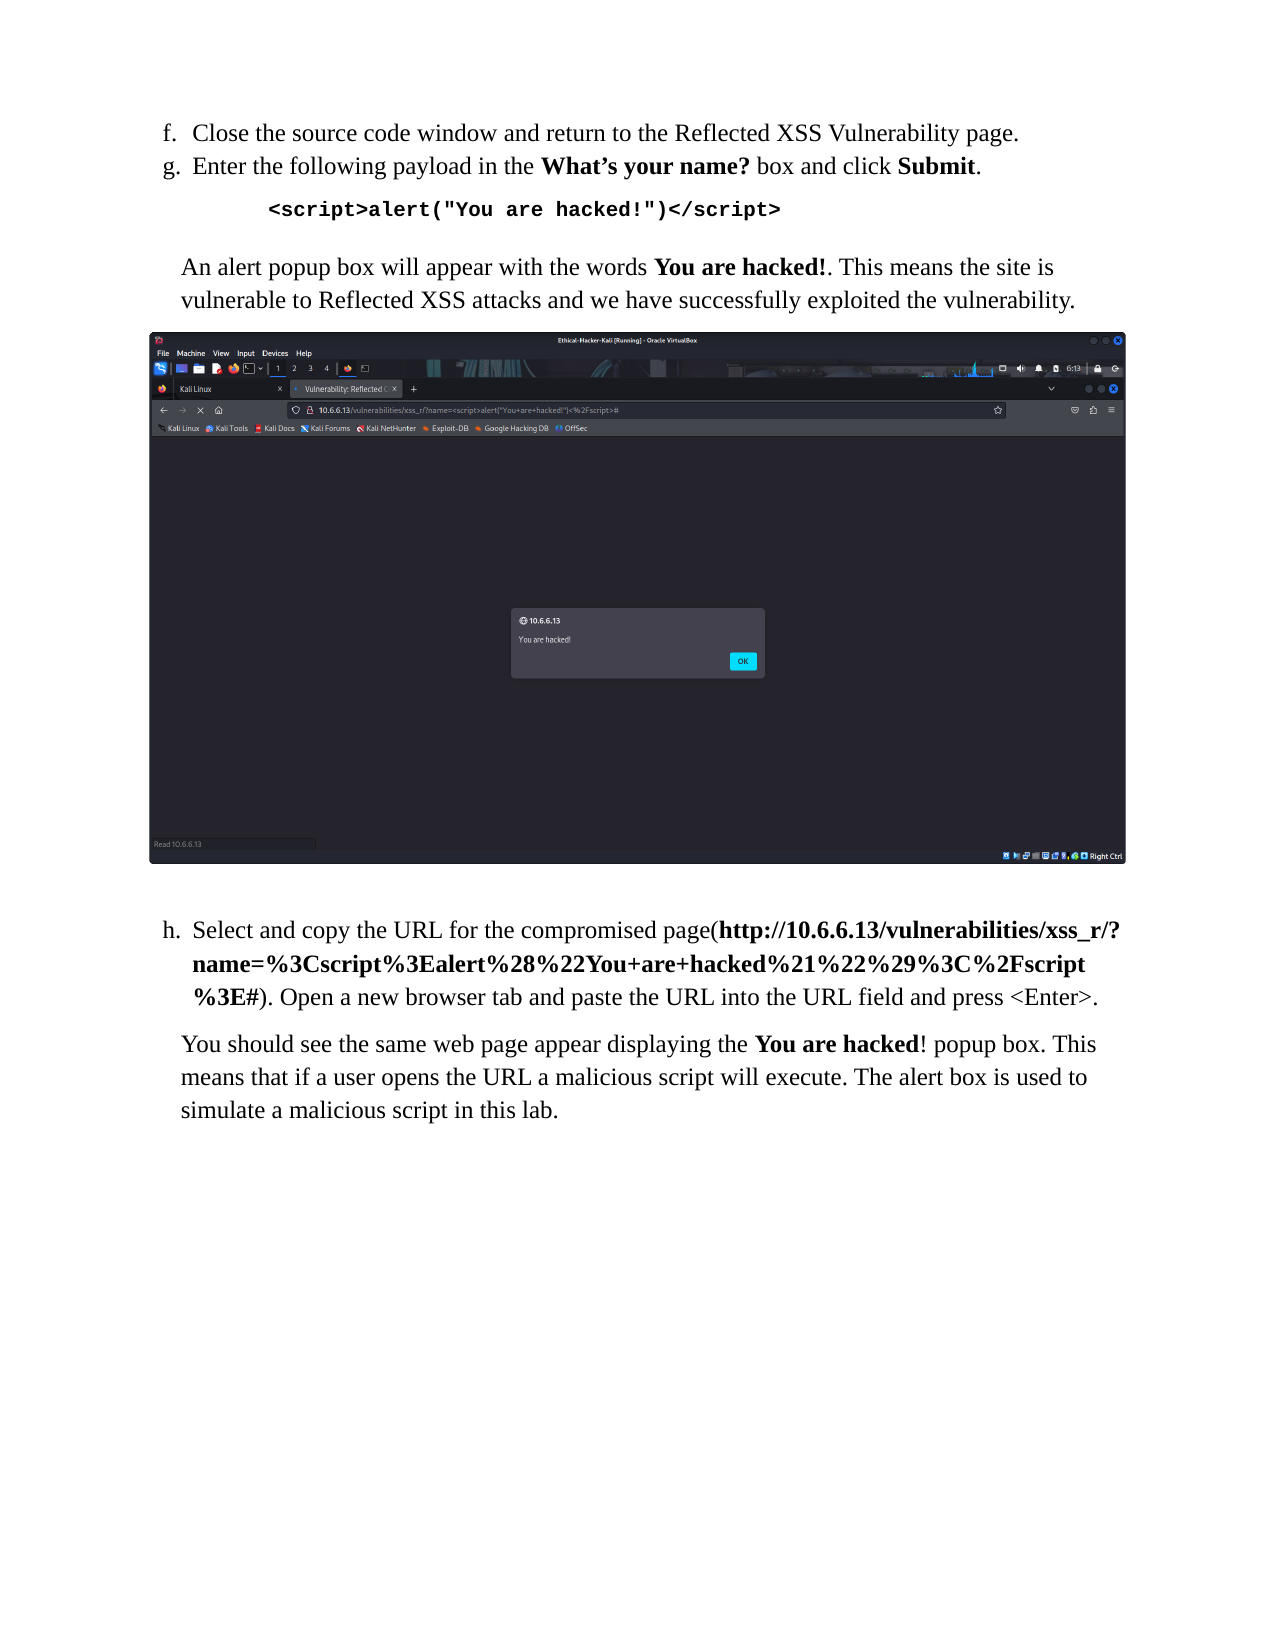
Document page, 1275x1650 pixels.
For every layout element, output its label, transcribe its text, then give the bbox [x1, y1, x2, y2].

list Enter the following payload in the What’s your name? box and click Submit. [162, 151, 1157, 180]
list Close the source code window and return to the Reflected XSS Vulnerability page. [162, 118, 1157, 147]
text <script>alert("You are hacked!")</script> [268, 199, 1157, 222]
text You should see the same web page appear displaying the You are hacked! popup box. This means that if a user opens the URL a malicious script will execute. The alert box is used to simulate a malicious script in this lab. [181, 1029, 1157, 1124]
picture [149, 332, 1126, 864]
text An alert popup box will appear with the words You are hacked!. This means the site is vulnerable to Reflected XSS attacks and we have successfully exploited the vulnerability. [181, 252, 1157, 314]
list Select and copy the URL for the compromised page(http://10.6.6.13/vulnerabilities/xss_r/?name=%3Cscript%3Ealert%28%22You+are+hacked%21%22%29%3C%2Fscript%3E#). Open a new browser tab and paste the URL into the URL field and press <Enter>. [162, 916, 1157, 1010]
